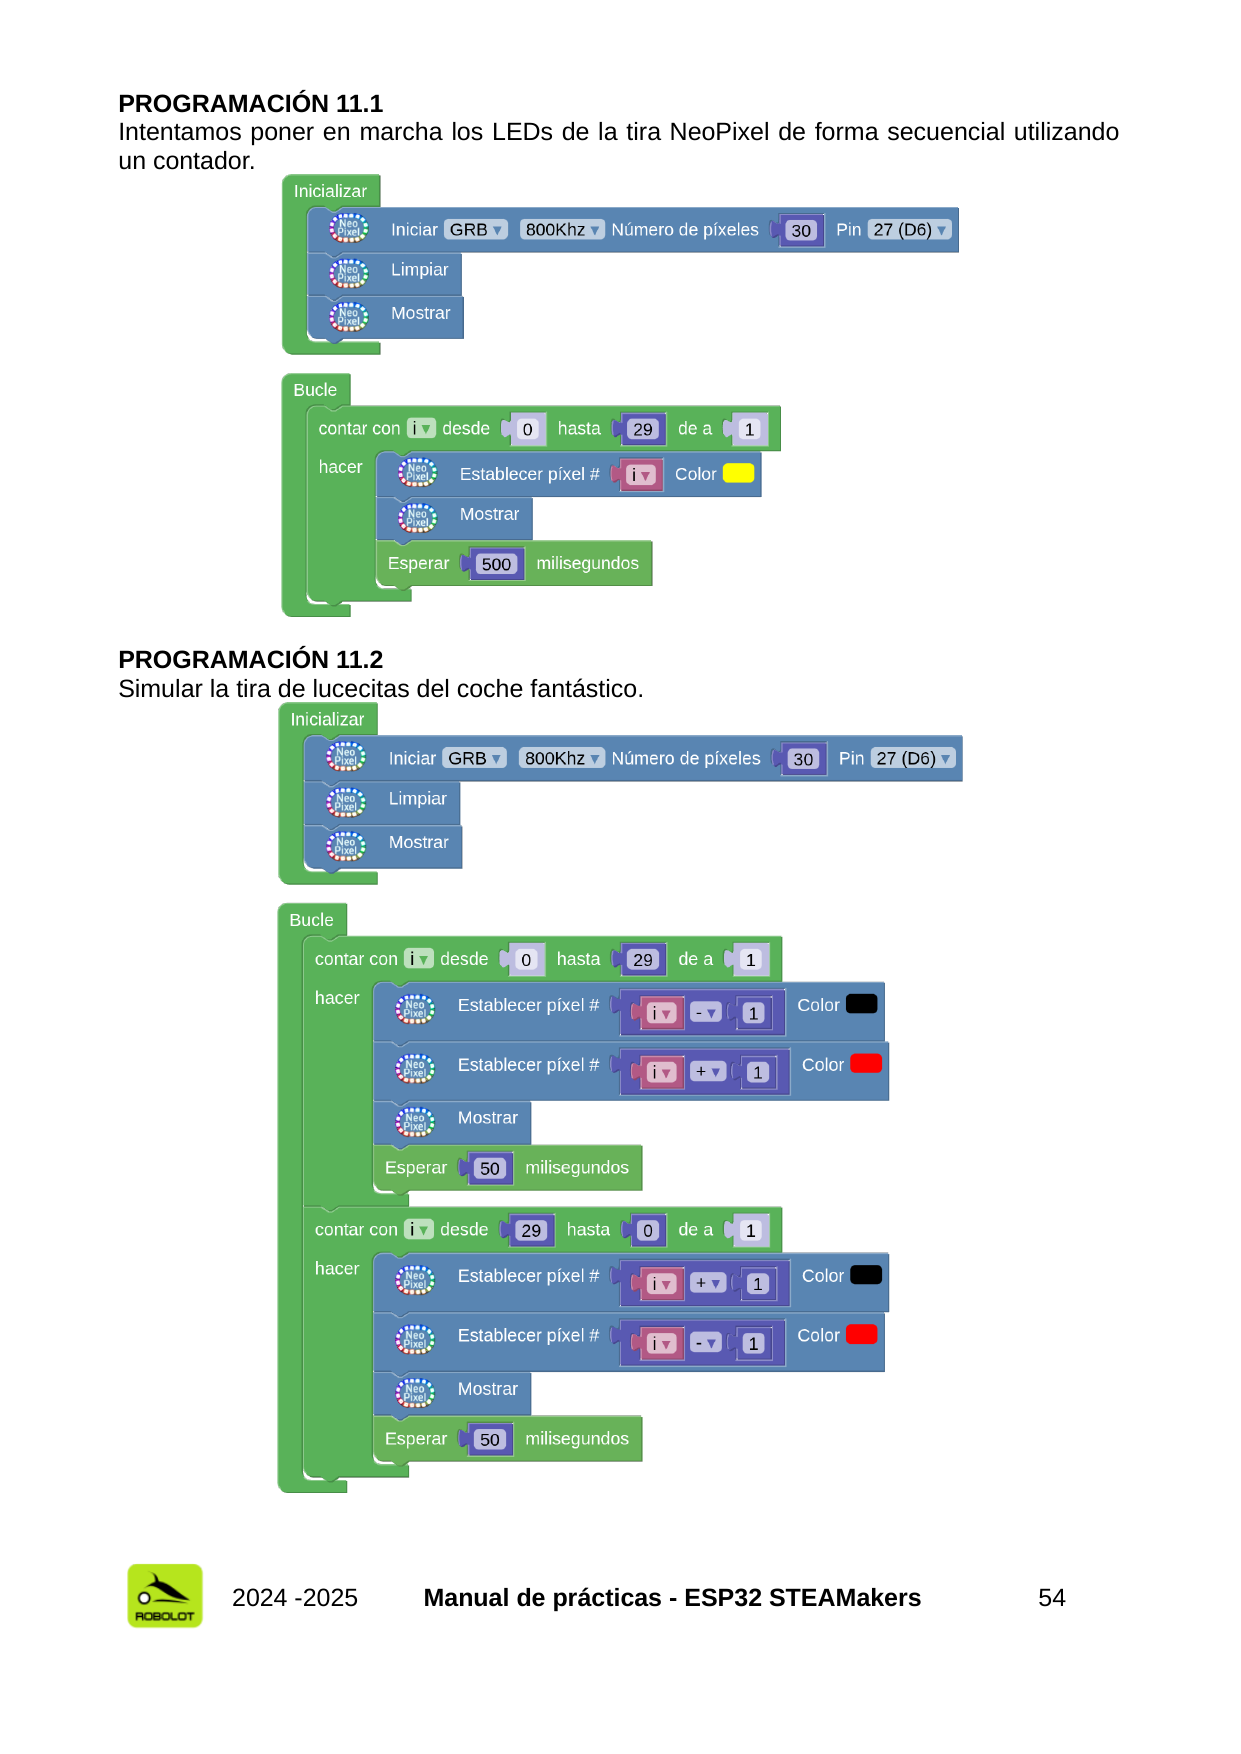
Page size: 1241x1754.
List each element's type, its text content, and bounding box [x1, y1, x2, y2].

picture [277, 702, 963, 1493]
text PROGRAMACIÓN 11.2 [118, 645, 1122, 674]
picture [281, 174, 959, 617]
picture [126, 1563, 205, 1631]
text Simular la tira de lucecitas del coche fantástico. [118, 674, 1122, 703]
text PROGRAMACIÓN 11.1 [118, 88, 1122, 117]
text Intentamos poner en marcha los LEDs de la tira NeoPixel de forma secuencial utilizando un contador. [118, 117, 1122, 175]
